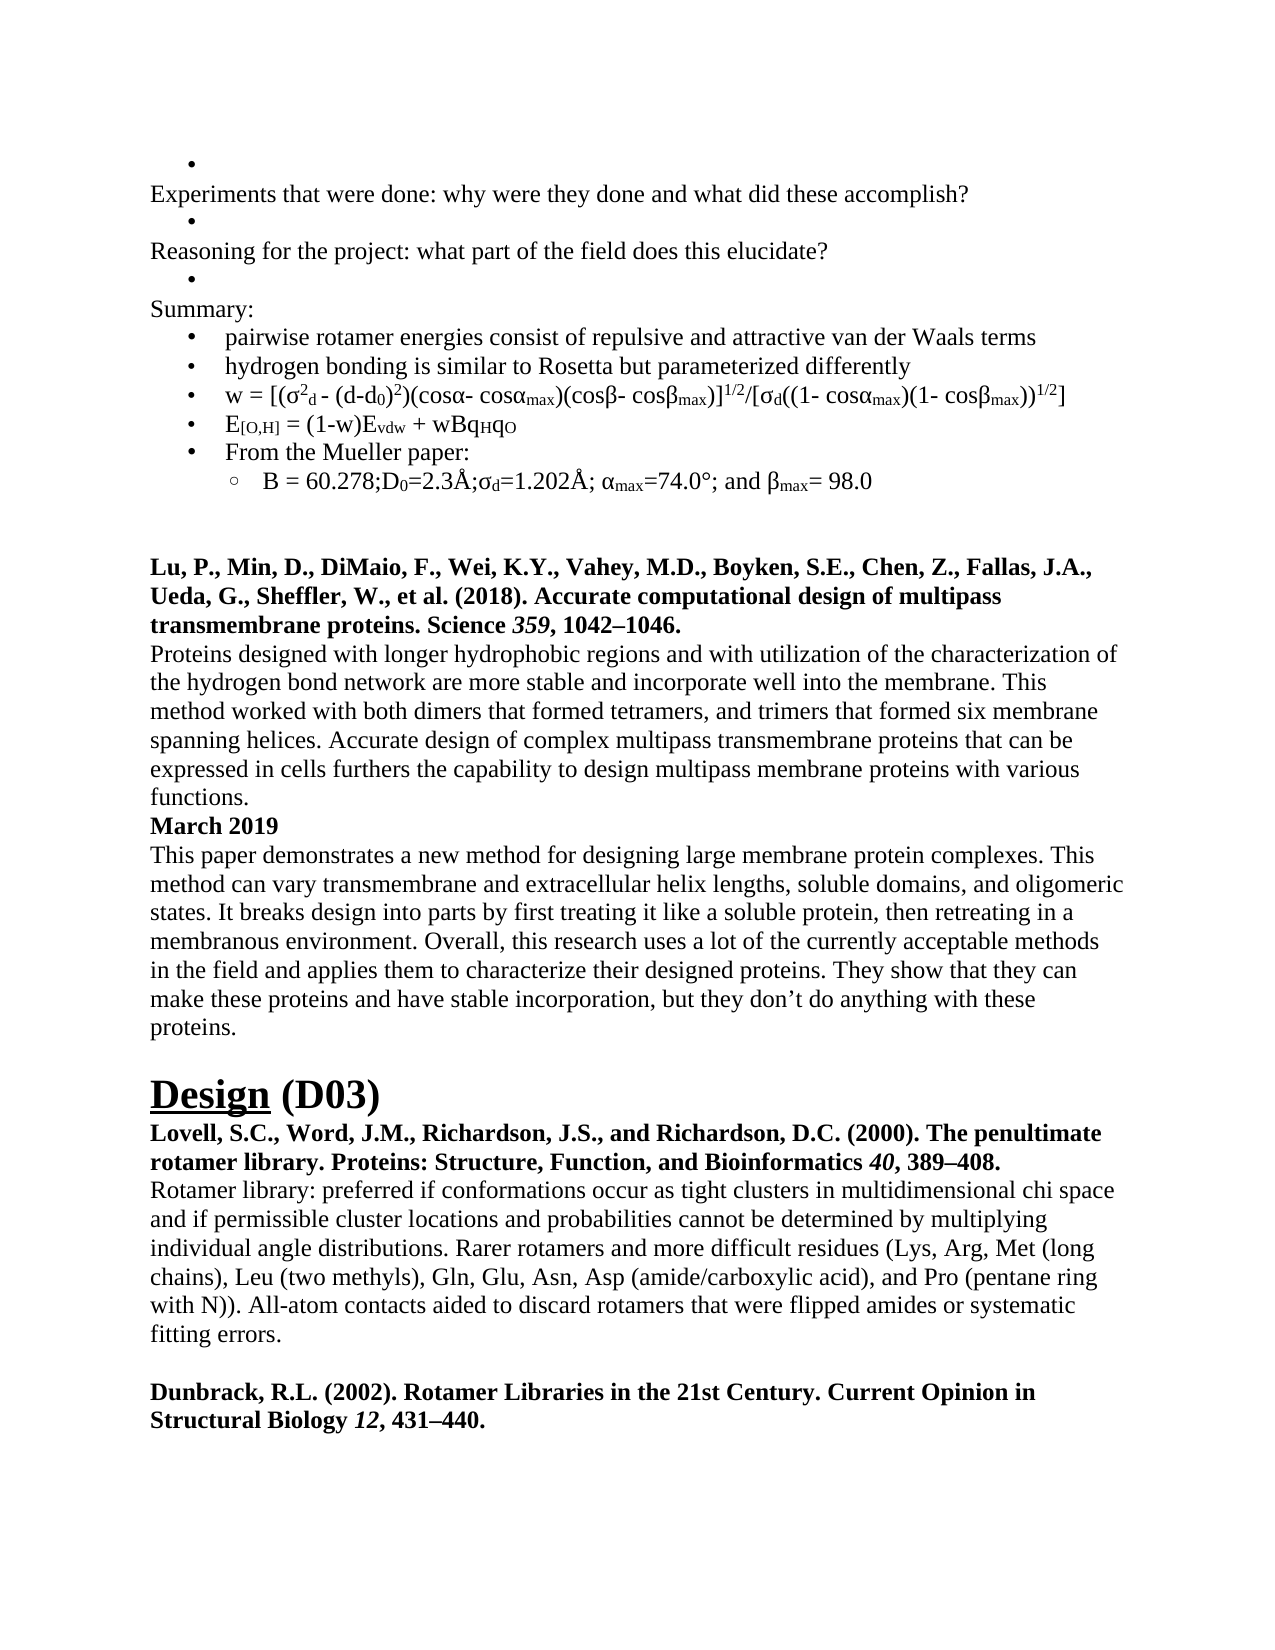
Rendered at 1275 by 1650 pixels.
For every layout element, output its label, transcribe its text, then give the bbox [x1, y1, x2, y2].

text This paper demonstrates a new method for designing large membrane protein complexes. This method can vary transmembrane and extracellular helix lengths, soluble domains, and oligomeric states. It breaks design into parts by first treating it like a soluble protein, then retreating in a membranous environment. Overall, this research uses a lot of the currently acceptable methods in the field and applies them to characterize their designed proteins. They show that they can make these proteins and have stable incorporation, but they don’t do anything with these proteins. [150, 840, 1125, 1041]
text Experiments that were done: why were they done and what did these accomplish? [150, 179, 1125, 207]
list From the Mueller paper: [187, 437, 1125, 466]
list pairwise rotamer energies consist of repulsive and attractive van der Waals terms [187, 322, 1125, 351]
list E[O,H] = (1-w)Evdw + wBqHqO [187, 409, 1125, 437]
text Summary: [150, 294, 1125, 322]
list hydrogen bonding is similar to Rosetta but parameterized differently [187, 351, 1125, 380]
list w = [(σ2d - (d-d0)2)(cosα- cosαmax)(cosβ- cosβmax)]1/2/[σd((1- cosαmax)(1- cosβmax))1/2] [187, 380, 1125, 409]
text March 2019 [150, 811, 1125, 840]
text Lovell, S.C., Word, J.M., Richardson, J.S., and Richardson, D.C. (2000). The penultimate rotamer library. Proteins: Structure, Function, and Bioinformatics 40, 389–408. [150, 1118, 1125, 1175]
text Rotamer library: preferred if conformations occur as tight clusters in multidimensional chi space and if permissible cluster locations and probabilities cannot be determined by multiplying individual angle distributions. Rarer rotamers and more difficult residues (Lys, Arg, Met (long chains), Leu (two methyls), Gln, Glu, Asn, Asp (amide/carboxylic acid), and Pro (pentane ring with N)). All-atom contacts aided to discard rotamers that were flipped amides or systematic fitting errors. [150, 1175, 1125, 1348]
text Reasoning for the project: what part of the field does this elucidate? [150, 236, 1125, 265]
text Dunbrack, R.L. (2002). Rotamer Libraries in the 21st Century. Current Opinion in Structural Biology 12, 431–440. [150, 1377, 1125, 1434]
list B = 60.278;D0=2.3Å;σd=1.202Å; αmax=74.0°; and βmax= 98.0 [225, 466, 1125, 495]
text Proteins designed with longer hydrophobic regions and with utilization of the characterization of the hydrogen bond network are more stable and incorporate well into the membrane. This method worked with both dimers that formed tetramers, and trimers that formed six membrane spanning helices. Accurate design of complex multipass transmembrane proteins that can be expressed in cells furthers the capability to design multipass membrane proteins with various functions. [150, 639, 1125, 811]
text Lu, P., Min, D., DiMaio, F., Wei, K.Y., Vahey, M.D., Boyken, S.E., Chen, Z., Fallas, J.A., Ueda, G., Sheffler, W., et al. (2018). Accurate computational design of multipass transmembrane proteins. Science 359, 1042–1046. [150, 552, 1125, 639]
text Design (D03) [150, 1070, 1125, 1118]
